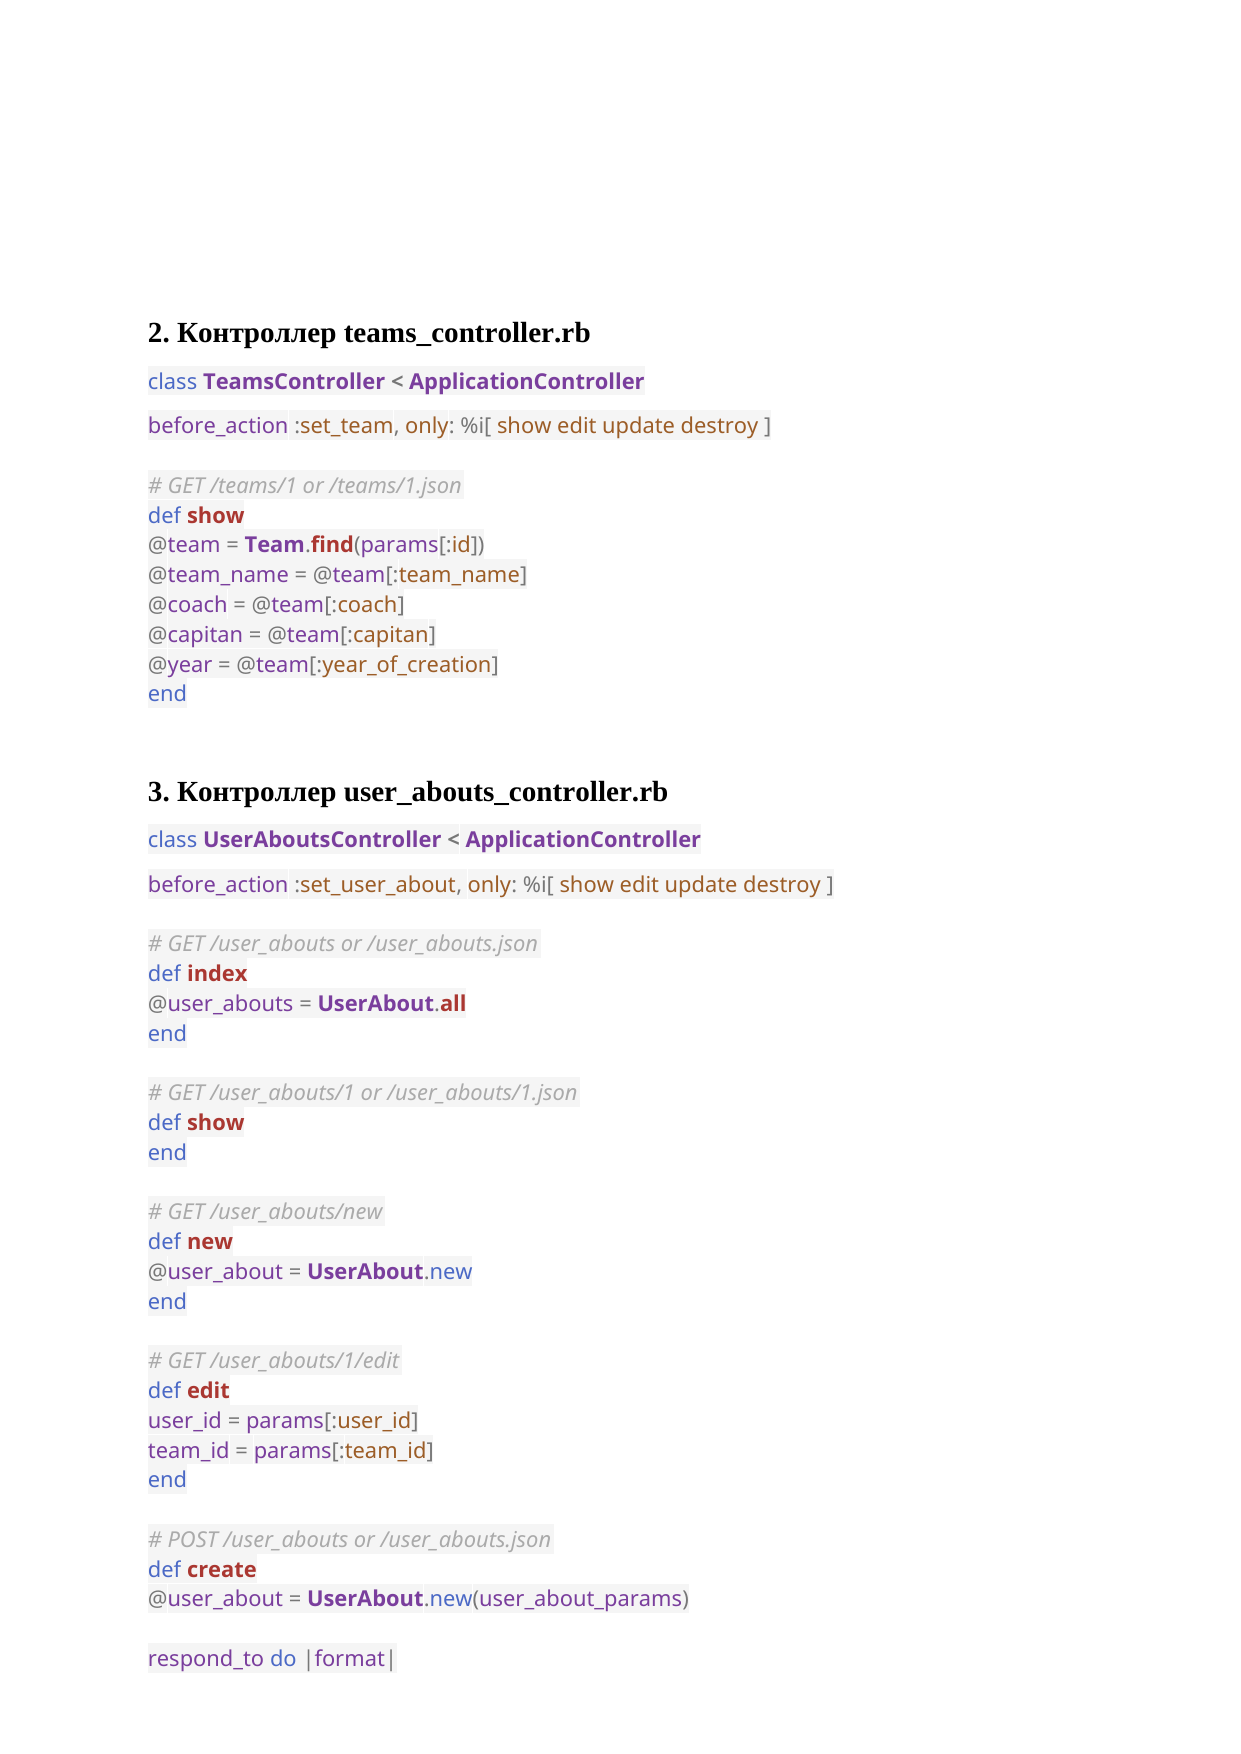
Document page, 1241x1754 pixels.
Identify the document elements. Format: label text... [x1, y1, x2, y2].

text # GET /user_abouts/1 or /user_abouts/1.json [148, 1077, 1181, 1107]
text @team = Team.find(params[:id]) [148, 529, 1181, 559]
text end [148, 678, 1181, 708]
text user_id = params[:user_id] [148, 1405, 1181, 1434]
text @coach = @team[:coach] [148, 589, 1181, 619]
text # POST /user_abouts or /user_abouts.json [148, 1524, 1181, 1554]
text @team_name = @team[:team_name] [148, 559, 1181, 589]
text def index [148, 958, 1181, 988]
text # GET /user_abouts/new [148, 1196, 1181, 1226]
text def show [148, 1107, 1181, 1137]
text 3. Контроллер user_abouts_controller.rb [148, 774, 1181, 807]
text end [148, 1464, 1181, 1494]
text # GET /user_abouts/1/edit [148, 1345, 1181, 1375]
text team_id = params[:team_id] [148, 1434, 1181, 1464]
text # GET /user_abouts or /user_abouts.json [148, 928, 1181, 958]
text before_action :set_team, only: %i[ show edit update destroy ] [148, 410, 1181, 440]
text def new [148, 1226, 1181, 1256]
text 2. Контроллер teams_controller.rb [148, 315, 1181, 349]
text def show [148, 499, 1181, 529]
text before_action :set_user_about, only: %i[ show edit update destroy ] [148, 869, 1181, 899]
text @user_about = UserAbout.new(user_about_params) [148, 1583, 1181, 1613]
text @user_abouts = UserAbout.all [148, 988, 1181, 1018]
text end [148, 1286, 1181, 1316]
text @year = @team[:year_of_creation] [148, 648, 1181, 678]
text def edit [148, 1375, 1181, 1405]
text def create [148, 1554, 1181, 1583]
text class UserAboutsController < ApplicationController [148, 824, 1181, 854]
text @capitan = @team[:capitan] [148, 619, 1181, 648]
text class TeamsController < ApplicationController [148, 366, 1181, 395]
text end [148, 1018, 1181, 1048]
text end [148, 1137, 1181, 1167]
text @user_about = UserAbout.new [148, 1256, 1181, 1286]
text # GET /teams/1 or /teams/1.json [148, 470, 1181, 499]
text respond_to do |format| [148, 1643, 1181, 1673]
